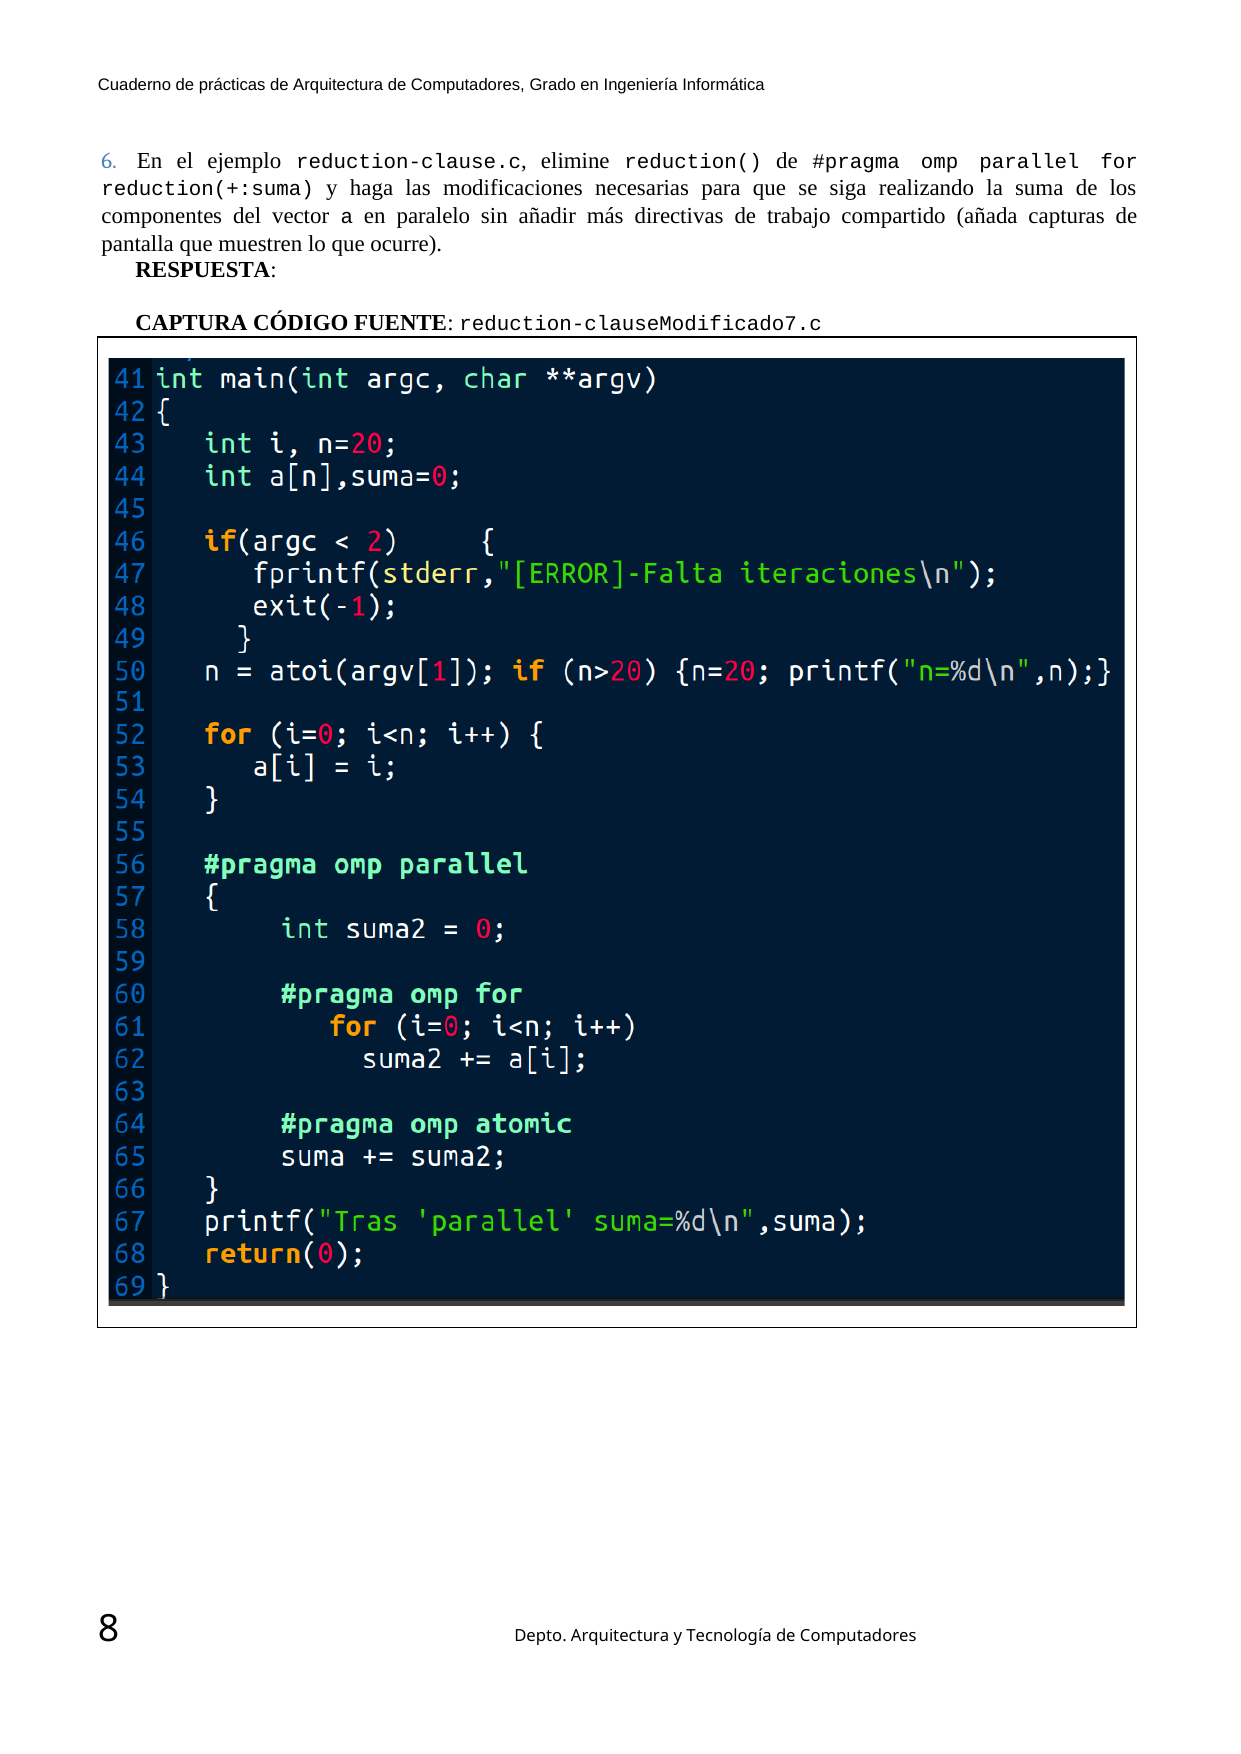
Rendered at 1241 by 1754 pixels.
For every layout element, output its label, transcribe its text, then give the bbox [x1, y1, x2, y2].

text RESPUESTA: [135, 256, 1138, 282]
list En el ejemplo reduction-clause.c, elimine reduction() de #pragma omp parallel for reduction(+:suma) y haga las modificaciones necesarias para que se siga realizando la suma de los componentes del vector a en paralelo sin añadir más directivas de trabajo compartido (añada capturas de pantalla que muestren lo que ocurre). [101, 147, 1138, 256]
picture [108, 358, 1125, 1306]
table_header [98, 338, 1136, 1327]
text CAPTURA CÓDIGO FUENTE: reduction-clauseModificado7.c [135, 309, 1138, 336]
